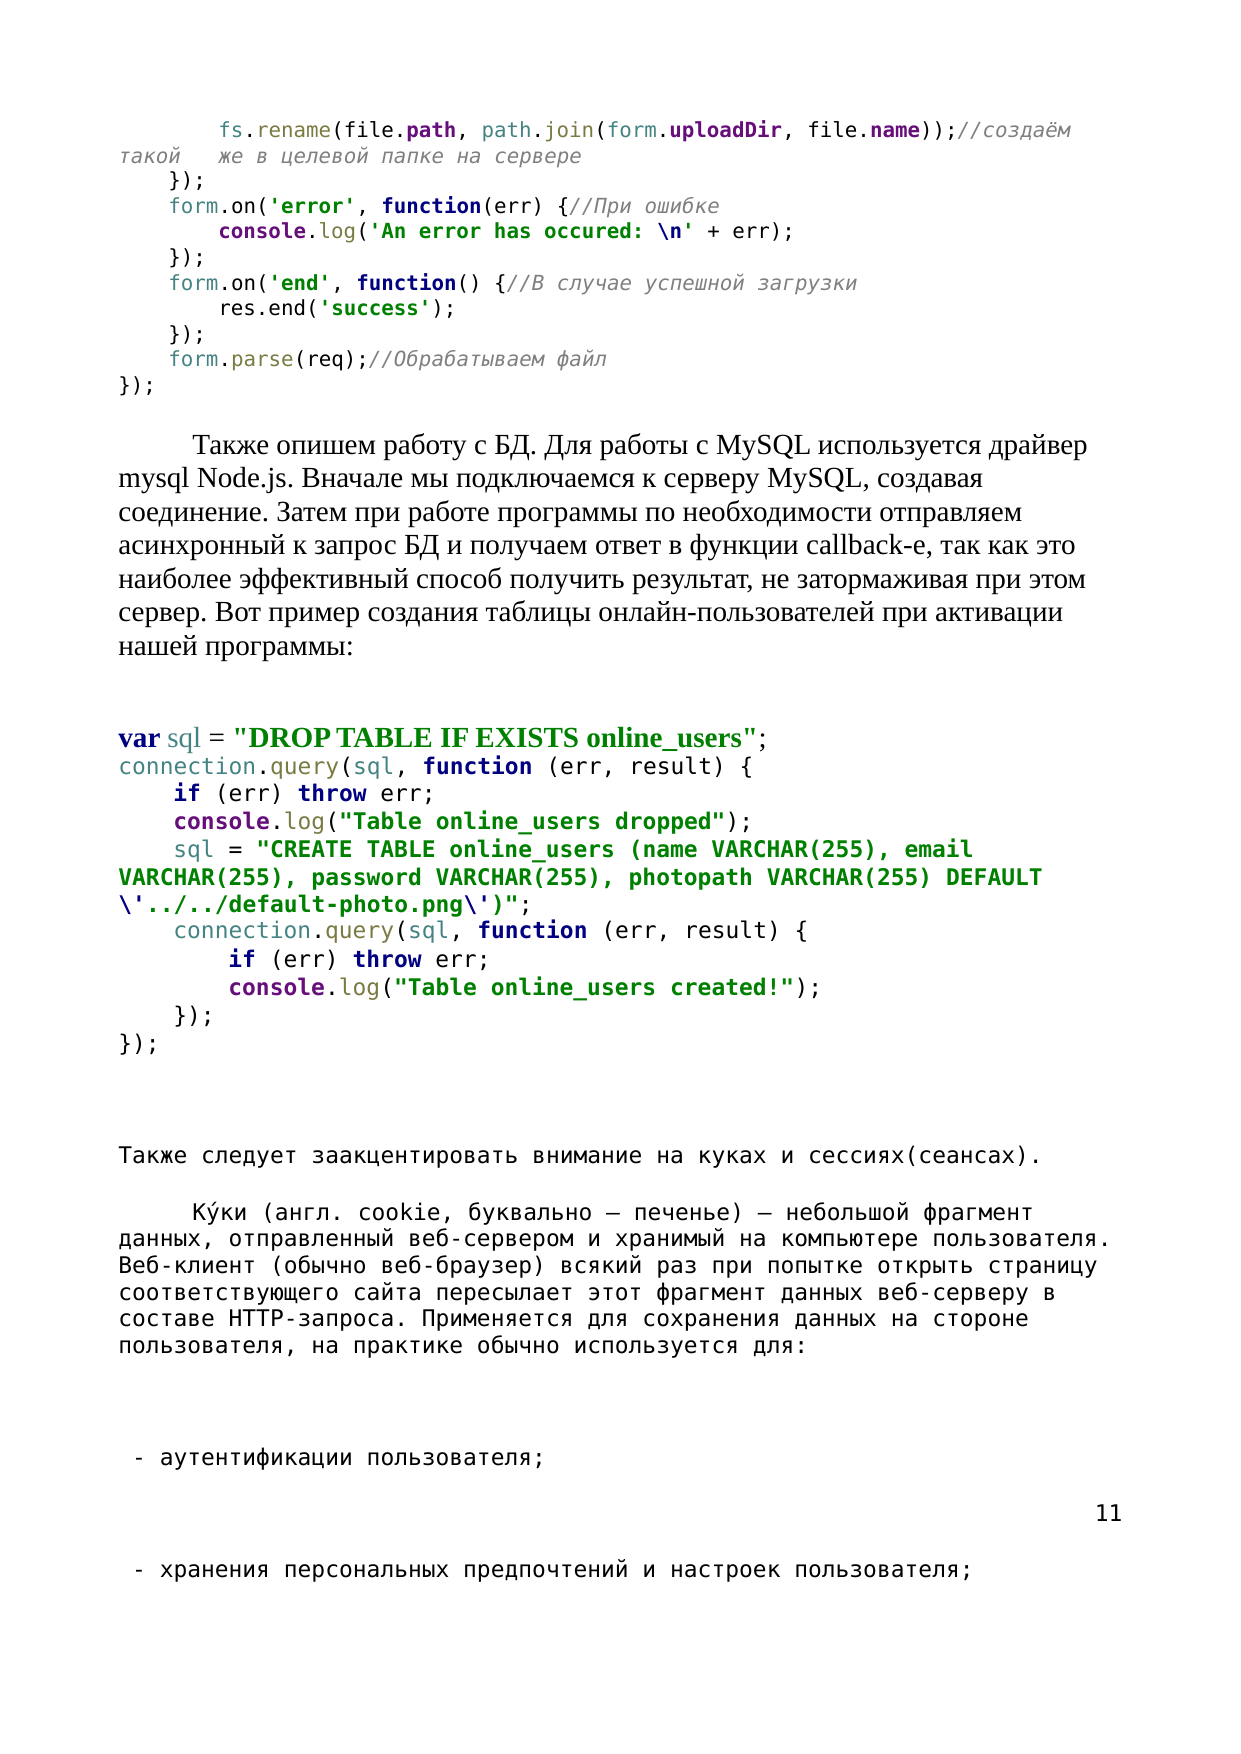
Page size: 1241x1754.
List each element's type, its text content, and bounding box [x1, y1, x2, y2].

text }); [118, 1002, 1122, 1030]
text }); [118, 1030, 1122, 1057]
text }); [118, 373, 1122, 397]
text if (err) throw err; [118, 946, 1122, 974]
text Также опишем работу с БД. Для работы с MySQL используется драйвер mysql Node.js. Вначале мы подключаемся к серверу MySQL, создавая соединение. Затем при работе программы по необходимости отправляем асинхронный к запрос БД и получаем ответ в функции callback-е, так как это наиболее эффективный способ получить результат, не затормаживая при этом сервер. Вот пример создания таблицы онлайн-пользователей при активации нашей программы: [118, 427, 1122, 662]
text 11 [118, 1500, 1122, 1527]
text form.on('error', function(err) {//При ошибке [118, 194, 1122, 219]
text Также следует заакцентировать внимание на куках и сессиях(сеансах). [118, 1142, 1122, 1169]
text form.parse(req);//Обрабатываем файл [118, 347, 1122, 373]
text - хранения персональных предпочтений и настроек пользователя; [118, 1557, 1122, 1583]
text connection.query(sql, function (err, result) { [118, 753, 1122, 780]
text fs.rename(file.path, path.join(form.uploadDir, file.name));//создаём такой же в целевой папке на сервере [118, 118, 1122, 168]
text }); [118, 245, 1122, 271]
text form.on('end', function() {//В случае успешной загрузки [118, 271, 1122, 296]
text if (err) throw err; [118, 780, 1122, 808]
text console.log("Table online_users created!"); [118, 974, 1122, 1002]
text sql = "CREATE TABLE online_users (name VARCHAR(255), email VARCHAR(255), password VARCHAR(255), photopath VARCHAR(255) DEFAULT \'../../default-photo.png\')"; [118, 836, 1122, 918]
text var sql = "DROP TABLE IF EXISTS online_users"; [118, 720, 1122, 753]
text }); [118, 322, 1122, 347]
text res.end('success'); [118, 296, 1122, 322]
text connection.query(sql, function (err, result) { [118, 918, 1122, 946]
text }); [118, 168, 1122, 194]
text console.log("Table online_users dropped"); [118, 808, 1122, 836]
text Ку́ки (англ. cookie, буквально — печенье) — небольшой фрагмент данных, отправленный веб-сервером и хранимый на компьютере пользователя. Веб-клиент (обычно веб-браузер) всякий раз при попытке открыть страницу соответствующего сайта пересылает этот фрагмент данных веб-серверу в составе HTTP-запроса. Применяется для сохранения данных на стороне пользователя, на практике обычно используется для: [118, 1199, 1122, 1359]
text console.log('An error has occured: \n' + err); [118, 219, 1122, 245]
text - аутентификации пользователя; [118, 1444, 1122, 1471]
